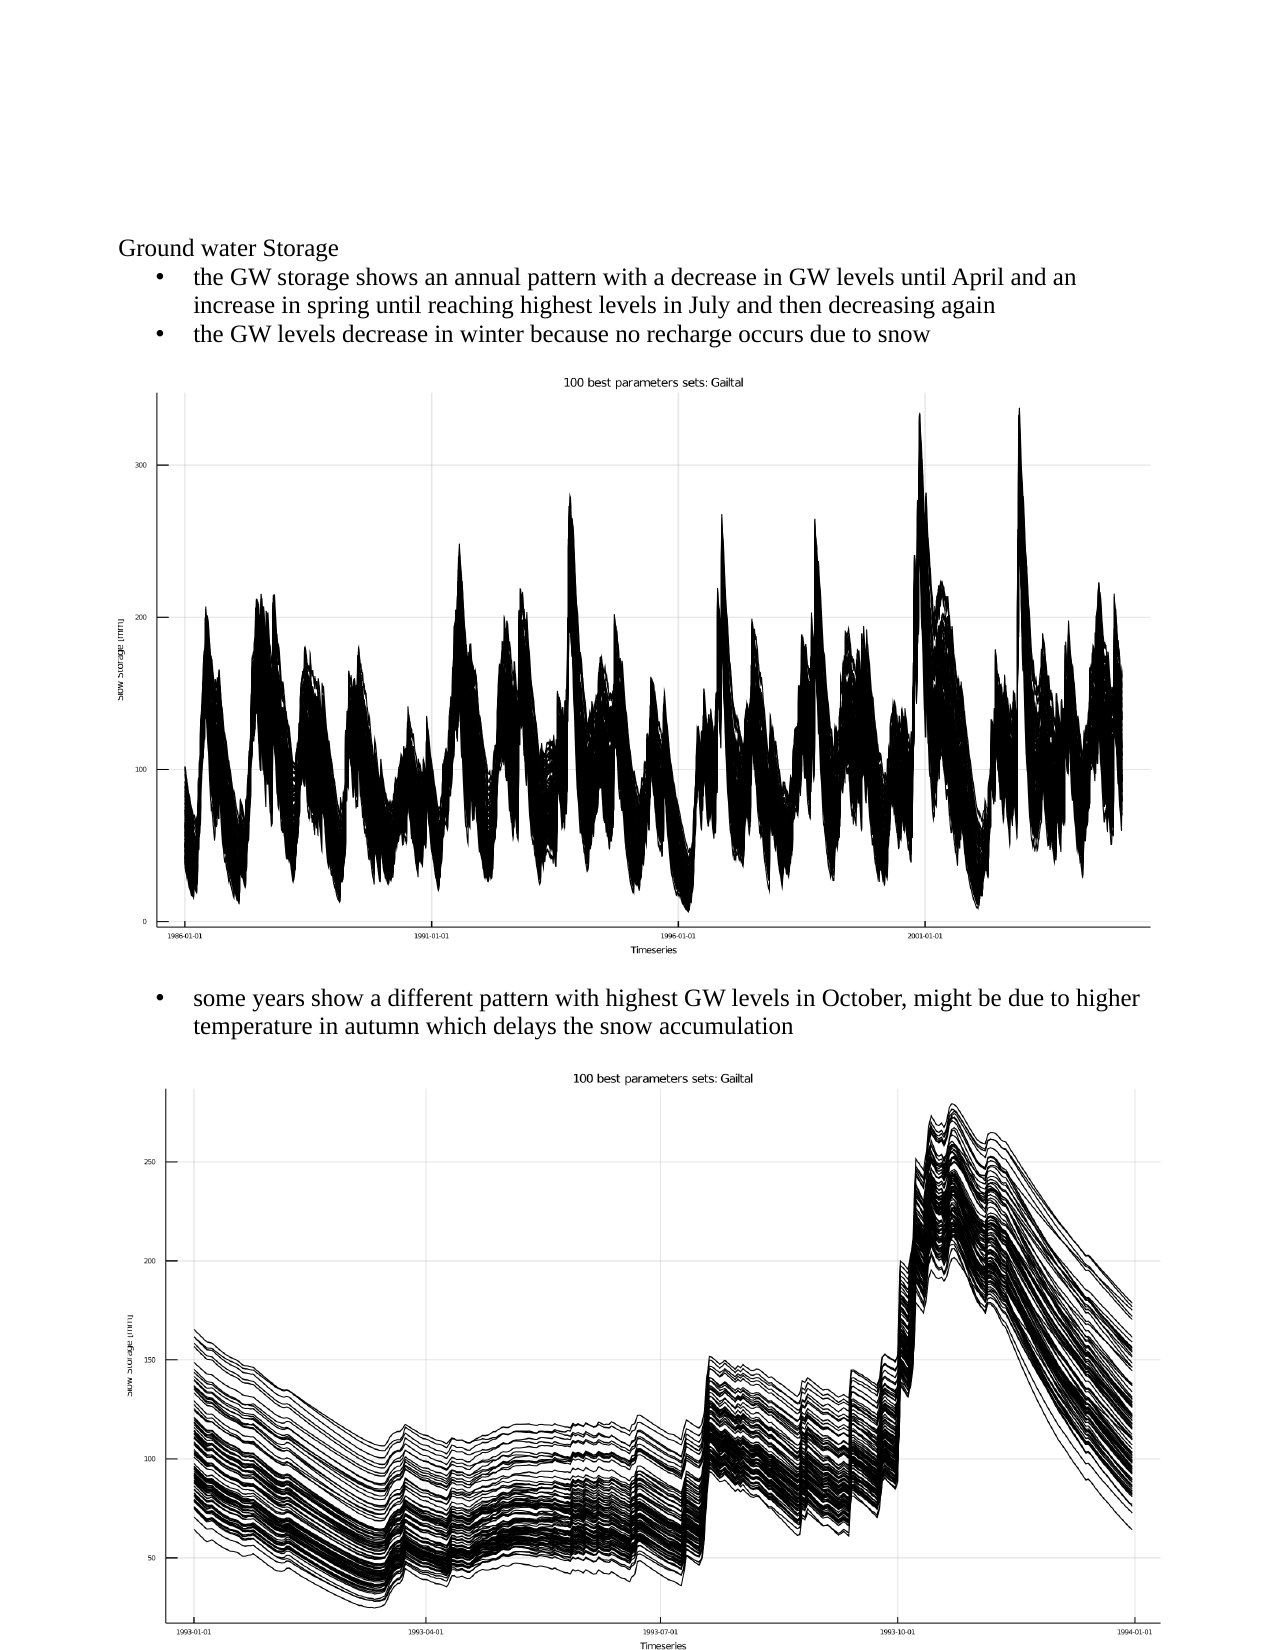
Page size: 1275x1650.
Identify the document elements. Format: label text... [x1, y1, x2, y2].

list the GW levels decrease in winter because no recharge occurs due to snow [156, 319, 1157, 348]
text Ground water Storage [118, 233, 1157, 262]
picture [118, 376, 1157, 954]
list some years show a different pattern with highest GW levels in October, might be due to higher temperature in autumn which delays the snow accumulation [156, 983, 1157, 1040]
picture [127, 1072, 1167, 1650]
list the GW storage shows an annual pattern with a decrease in GW levels until April and an increase in spring until reaching highest levels in July and then decreasing again [156, 262, 1157, 319]
